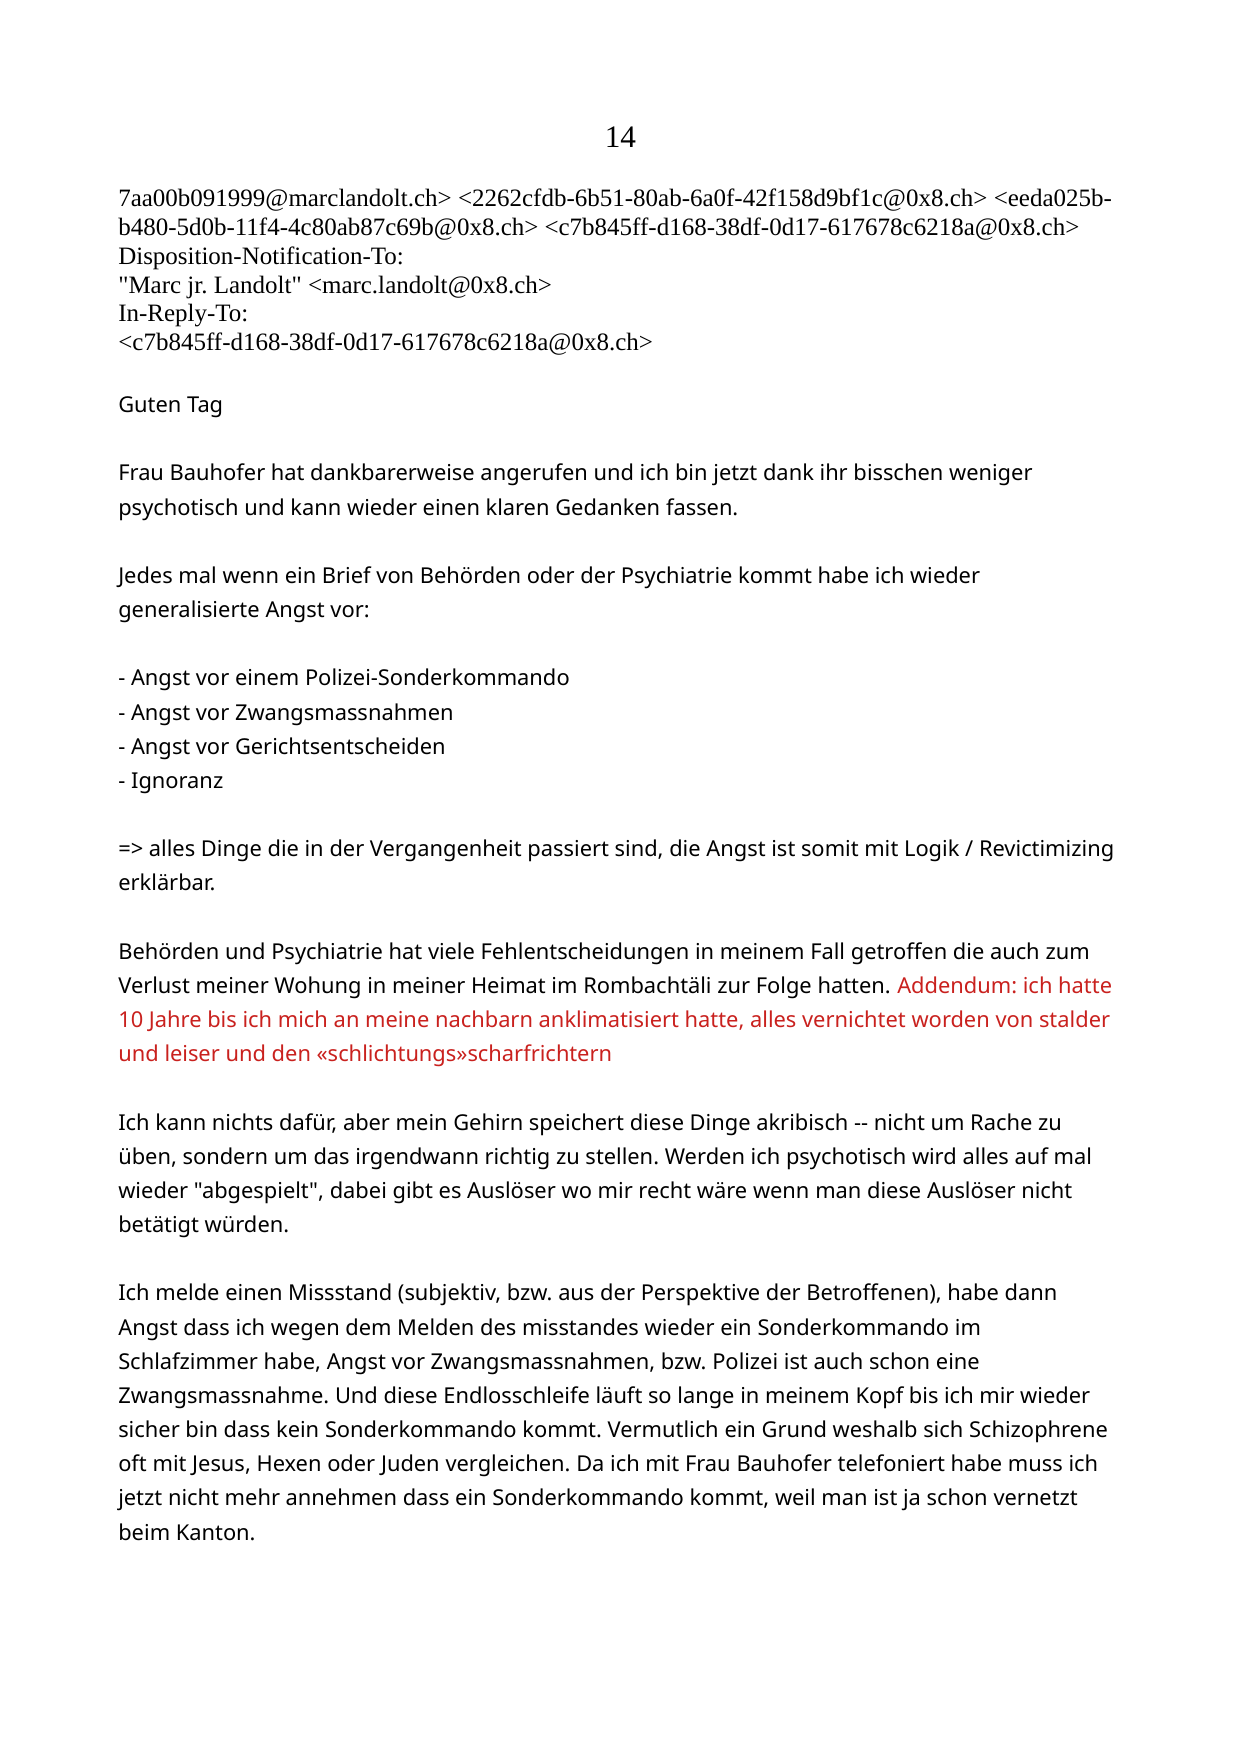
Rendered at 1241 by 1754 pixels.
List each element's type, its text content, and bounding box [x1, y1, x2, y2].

table_cell In-Reply-To: <c7b845ff-d168-38df-0d17-617678c6218a@0x8.ch> [118, 299, 1122, 356]
text Guten Tag Frau Bauhofer hat dankbarerweise angerufen und ich bin jetzt dank ihr bisschen weniger psychotisch und kann wieder einen klaren Gedanken fassen. Jedes mal wenn ein Brief von Behörden oder der Psychiatrie kommt habe ich wieder generalisierte Angst vor: - Angst vor einem Polizei-Sonderkommando - Angst vor Zwangsmassnahmen - Angst vor Gerichtsentscheiden - Ignoranz => alles Dinge die in der Vergangenheit passiert sind, die Angst ist somit mit Logik / Revictimizing erklärbar. Behörden und Psychiatrie hat viele Fehlentscheidungen in meinem Fall getroffen die auch zum Verlust meiner Wohung in meiner Heimat im Rombachtäli zur Folge hatten. Addendum: ich hatte 10 Jahre bis ich mich an meine nachbarn anklimatisiert hatte, alles vernichtet worden von stalder und leiser und den «schlichtungs»scharfrichtern Ich kann nichts dafür, aber mein Gehirn speichert diese Dinge akribisch -- nicht um Rache zu üben, sondern um das irgendwann richtig zu stellen. Werden ich psychotisch wird alles auf mal wieder "abgespielt", dabei gibt es Auslöser wo mir recht wäre wenn man diese Auslöser nicht betätigt würden. Ich melde einen Missstand (subjektiv, bzw. aus der Perspektive der Betroffenen), habe dann Angst dass ich wegen dem Melden des misstandes wieder ein Sonderkommando im Schlafzimmer habe, Angst vor Zwangsmassnahmen, bzw. Polizei ist auch schon eine Zwangsmassnahme. Und diese Endlosschleife läuft so lange in meinem Kopf bis ich mir wieder sicher bin dass kein Sonderkommando kommt. Vermutlich ein Grund weshalb sich Schizophrene oft mit Jesus, Hexen oder Juden vergleichen. Da ich mit Frau Bauhofer telefoniert habe muss ich jetzt nicht mehr annehmen dass ein Sonderkommando kommt, weil man ist ja schon vernetzt beim Kanton. [118, 389, 1122, 1615]
table_cell Disposition-Notification-To: "Marc jr. Landolt" <marc.landolt@0x8.ch> [118, 241, 1122, 298]
table_cell 7aa00b091999@marclandolt.ch> <2262cfdb-6b51-80ab-6a0f-42f158d9bf1c@0x8.ch> <eeda025b-b480-5d0b-11f4-4c80ab87c69b@0x8.ch> <c7b845ff-d168-38df-0d17-617678c6218a@0x8.ch> [118, 184, 1122, 241]
